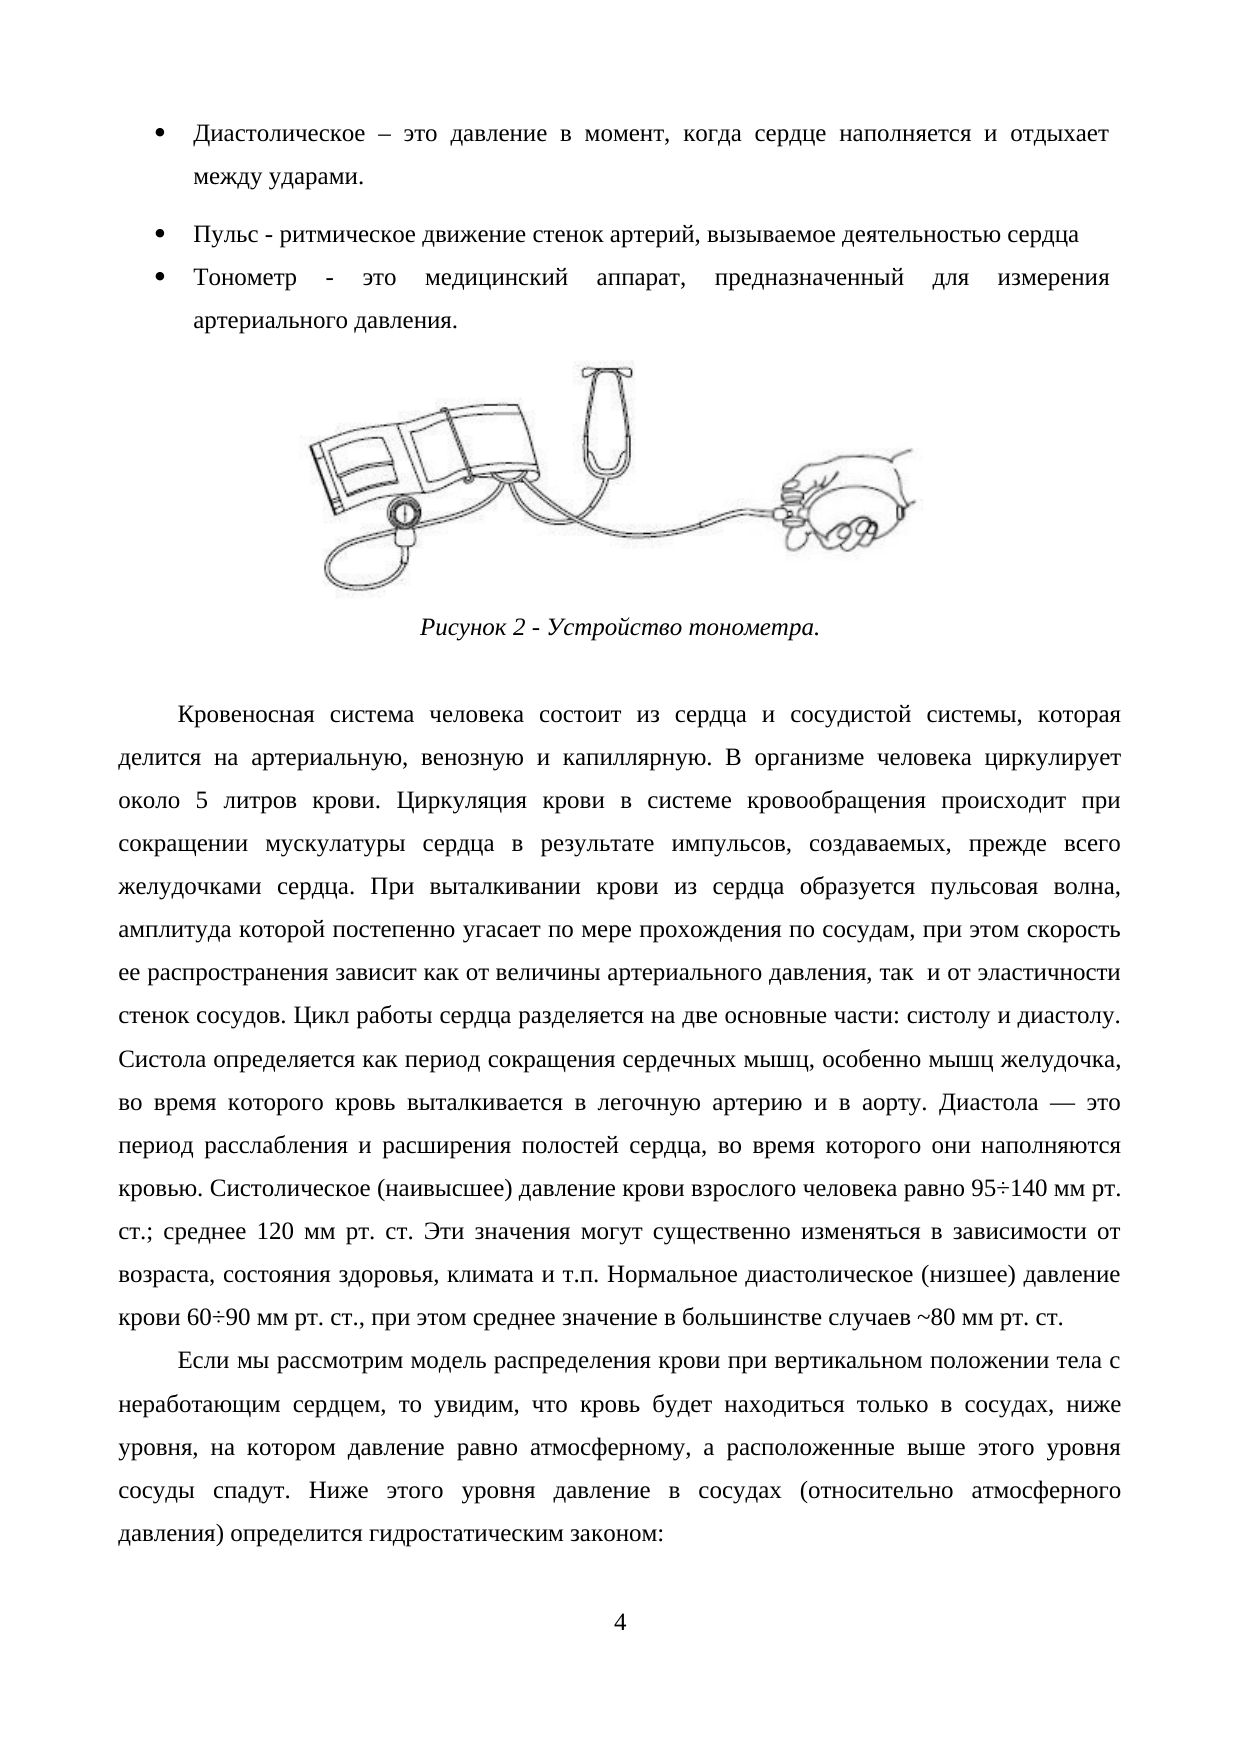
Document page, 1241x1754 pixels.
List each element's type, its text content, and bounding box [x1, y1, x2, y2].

text Рисунок 2 - Устройство тонометра. [118, 612, 1122, 641]
list Тонометр - это медицинский аппарат, предназначенный для измерения артериального давления. [156, 262, 1110, 334]
picture [298, 348, 942, 613]
text Если мы рассмотрим модель распределения крови при вертикальном положении тела с неработающим сердцем, то увидим, что кровь будет находиться только в сосудах, ниже уровня, на котором давление равно атмосферному, а расположенные выше этого уровня сосуды спадут. Ниже этого уровня давление в сосудах (относительно атмосферного давления) определится гидростатическим законом: [118, 1346, 1122, 1547]
list Диастолическое – это давление в момент, когда сердце наполняется и отдыхает между ударами. [156, 118, 1110, 190]
list Пульс - ритмическое движение стенок артерий, вызываемое деятельностью сердца [156, 219, 1110, 248]
text Кровеносная система человека состоит из сердца и сосудистой системы, которая делится на артериальную, венозную и капиллярную. В организме человека циркулирует около 5 литров крови. Циркуляция крови в системе кровообращения происходит при сокращении мускулатуры сердца в результате импульсов, создаваемых, прежде всего желудочками сердца. При выталкивании крови из сердца образуется пульсовая волна, амплитуда которой постепенно угасает по мере прохождения по сосудам, при этом скорость ее распространения зависит как от величины артериального давления, так и от эластичности стенок сосудов. Цикл работы сердца разделяется на две основные части: систолу и диастолу. Систола определяется как период сокращения сердечных мышц, особенно мышц желудочка, во время которого кровь выталкивается в легочную артерию и в аорту. Диастола — это период расслабления и расширения полостей сердца, во время которого они наполняются кровью. Систолическое (наивысшее) давление крови взрослого человека равно 95÷140 мм рт. ст.; среднее 120 мм рт. ст. Эти значения могут существенно изменяться в зависимости от возраста, состояния здоровья, климата и т.п. Нормальное диастолическое (низшее) давление крови 60÷90 мм рт. ст., при этом среднее значение в большинстве случаев ~80 мм рт. ст. [118, 699, 1122, 1331]
